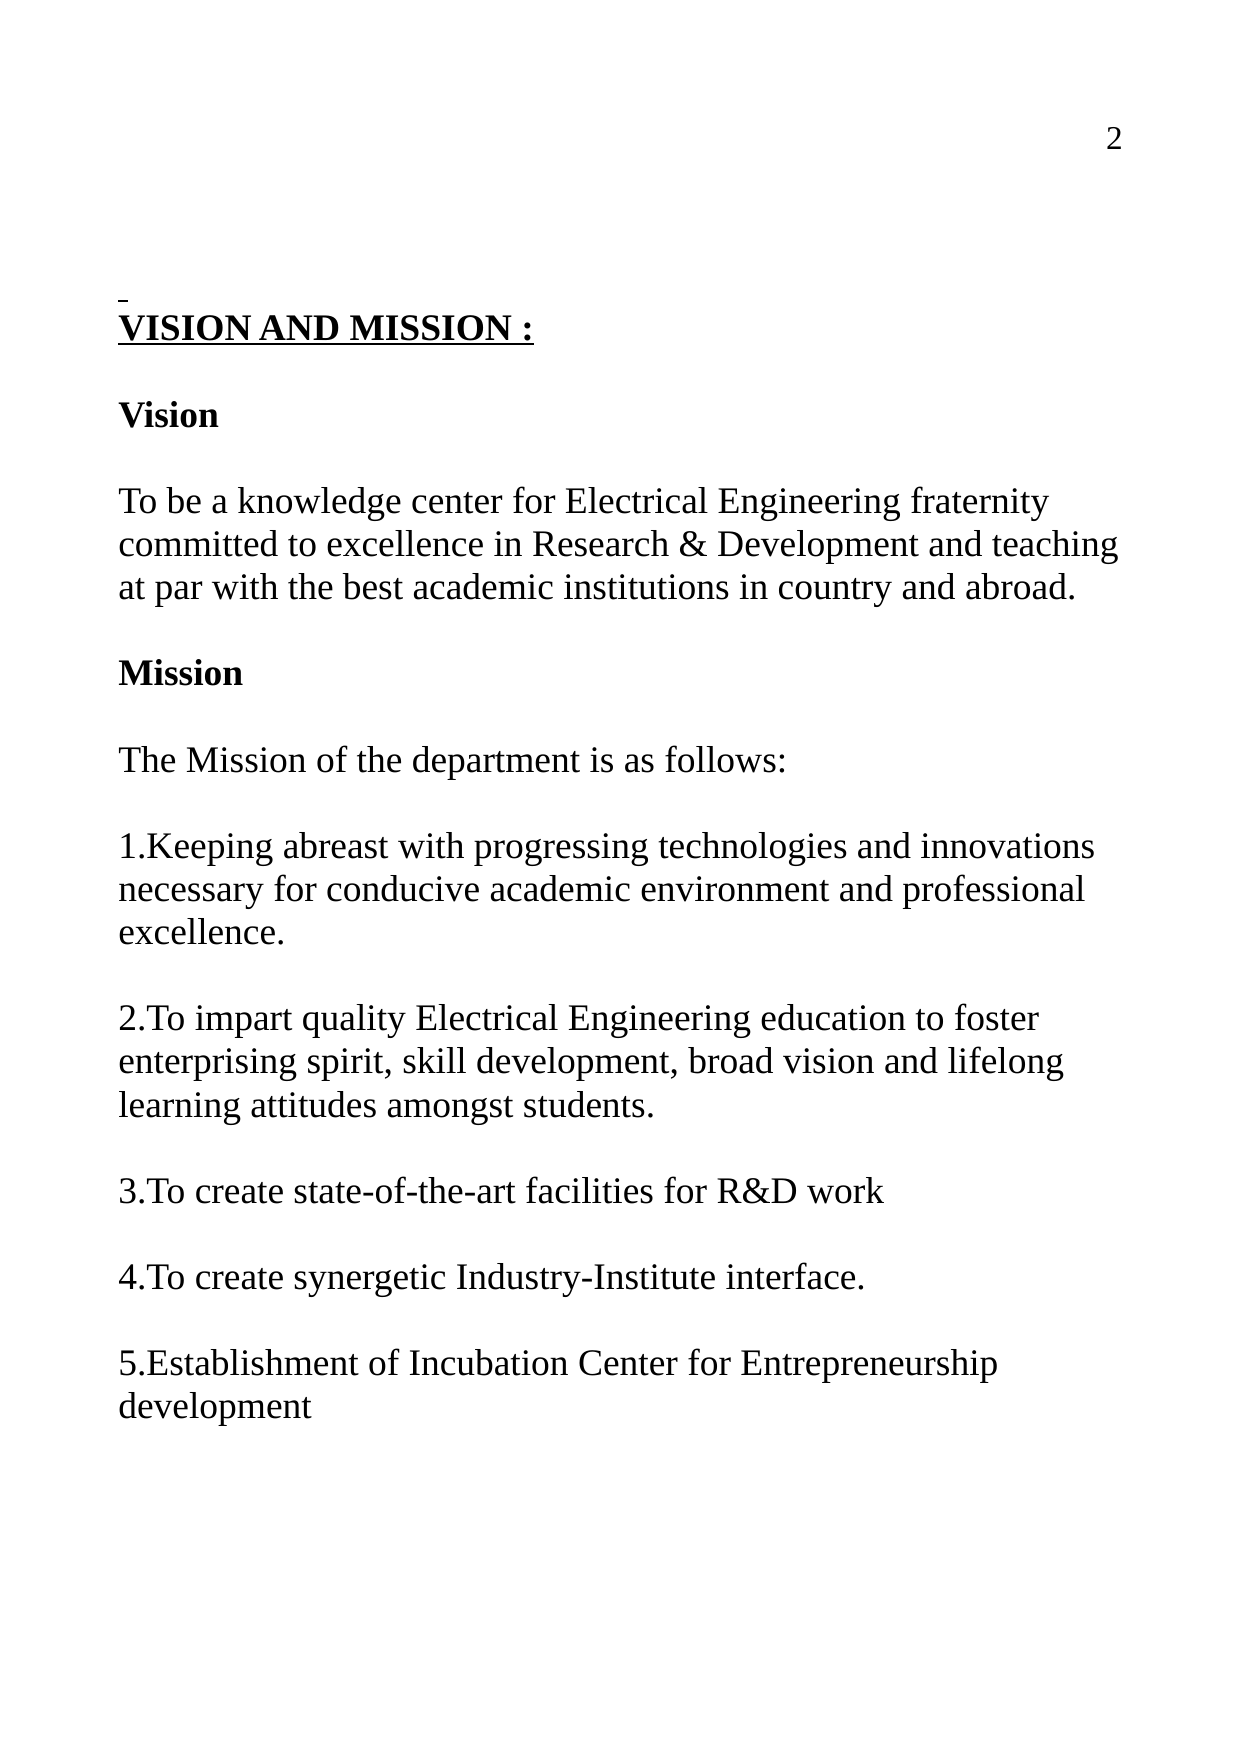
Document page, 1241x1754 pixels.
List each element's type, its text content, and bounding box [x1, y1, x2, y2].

text VISION AND MISSION : [118, 306, 1122, 349]
text Vision To be a knowledge center for Electrical Engineering fraternity committed to excellence in Research & Development and teaching at par with the best academic institutions in country and abroad. Mission The Mission of the department is as follows: 1.Keeping abreast with progressing technologies and innovations necessary for conducive academic environment and professional excellence. 2.To impart quality Electrical Engineering education to foster enterprising spirit, skill development, broad vision and lifelong learning attitudes amongst students. 3.To create state-of-the-art facilities for R&D work 4.To create synergetic Industry-Institute interface. 5.Establishment of Incubation Center for Entrepreneurship development [118, 392, 1122, 1456]
